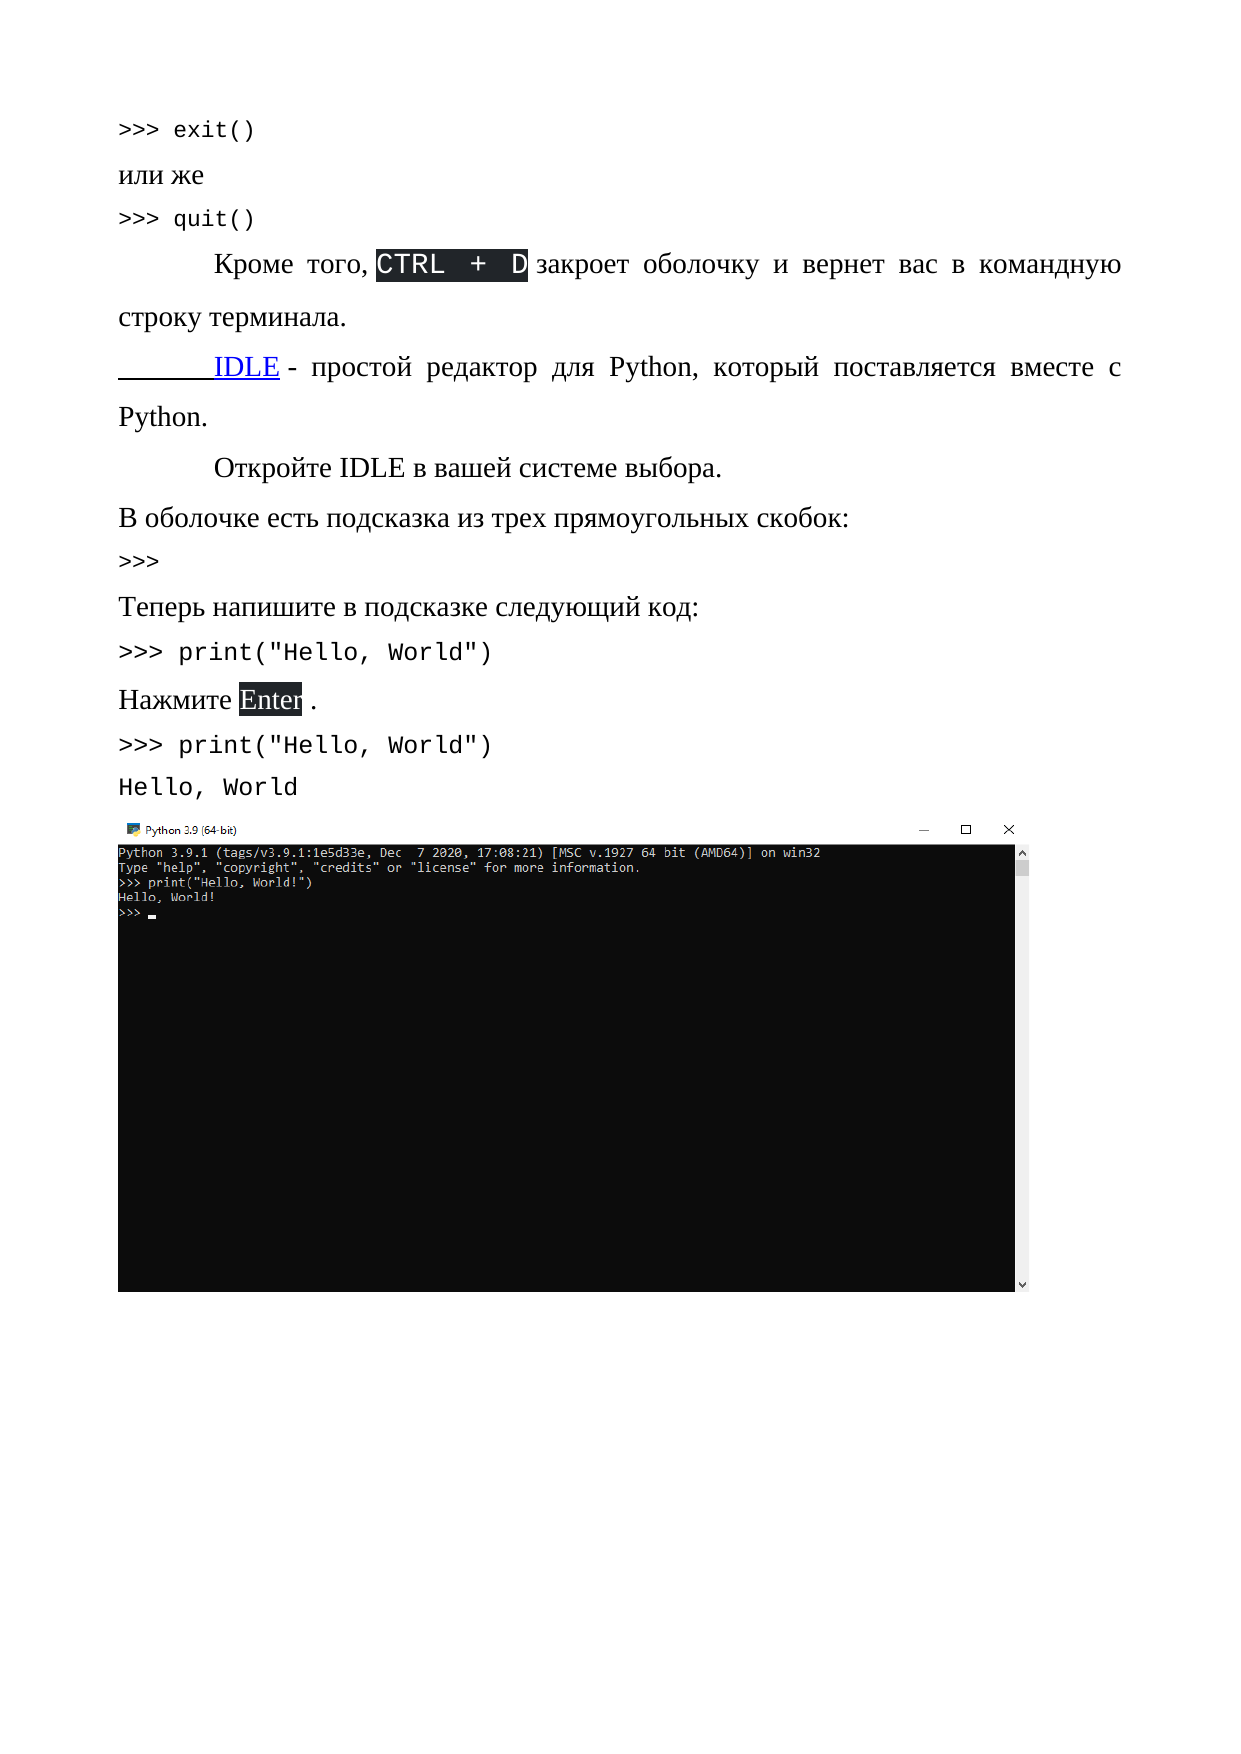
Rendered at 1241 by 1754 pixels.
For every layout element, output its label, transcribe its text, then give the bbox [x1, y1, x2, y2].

text >>> exit() [118, 118, 1122, 144]
text Теперь напишите в подсказке следующий код: [118, 589, 1122, 623]
text Кроме того, CTRL + D закроет оболочку и вернет вас в командную строку терминала. [118, 246, 1122, 332]
text >>> [118, 551, 1122, 576]
text >>> print("Hello, World") [118, 732, 1122, 761]
text >>> quit() [118, 207, 1122, 233]
text Нажмите Enter . [118, 682, 1122, 716]
text В оболочке есть подсказка из трех прямоугольных скобок: [118, 500, 1122, 534]
text Откройте IDLE в вашей системе выбора. [118, 450, 1122, 483]
text IDLE - простой редактор для Python, который поставляется вместе с Python. [118, 349, 1122, 433]
text Hello, World [118, 775, 1122, 803]
text или же [118, 157, 1122, 191]
text >>> print("Hello, World") [118, 640, 1122, 668]
